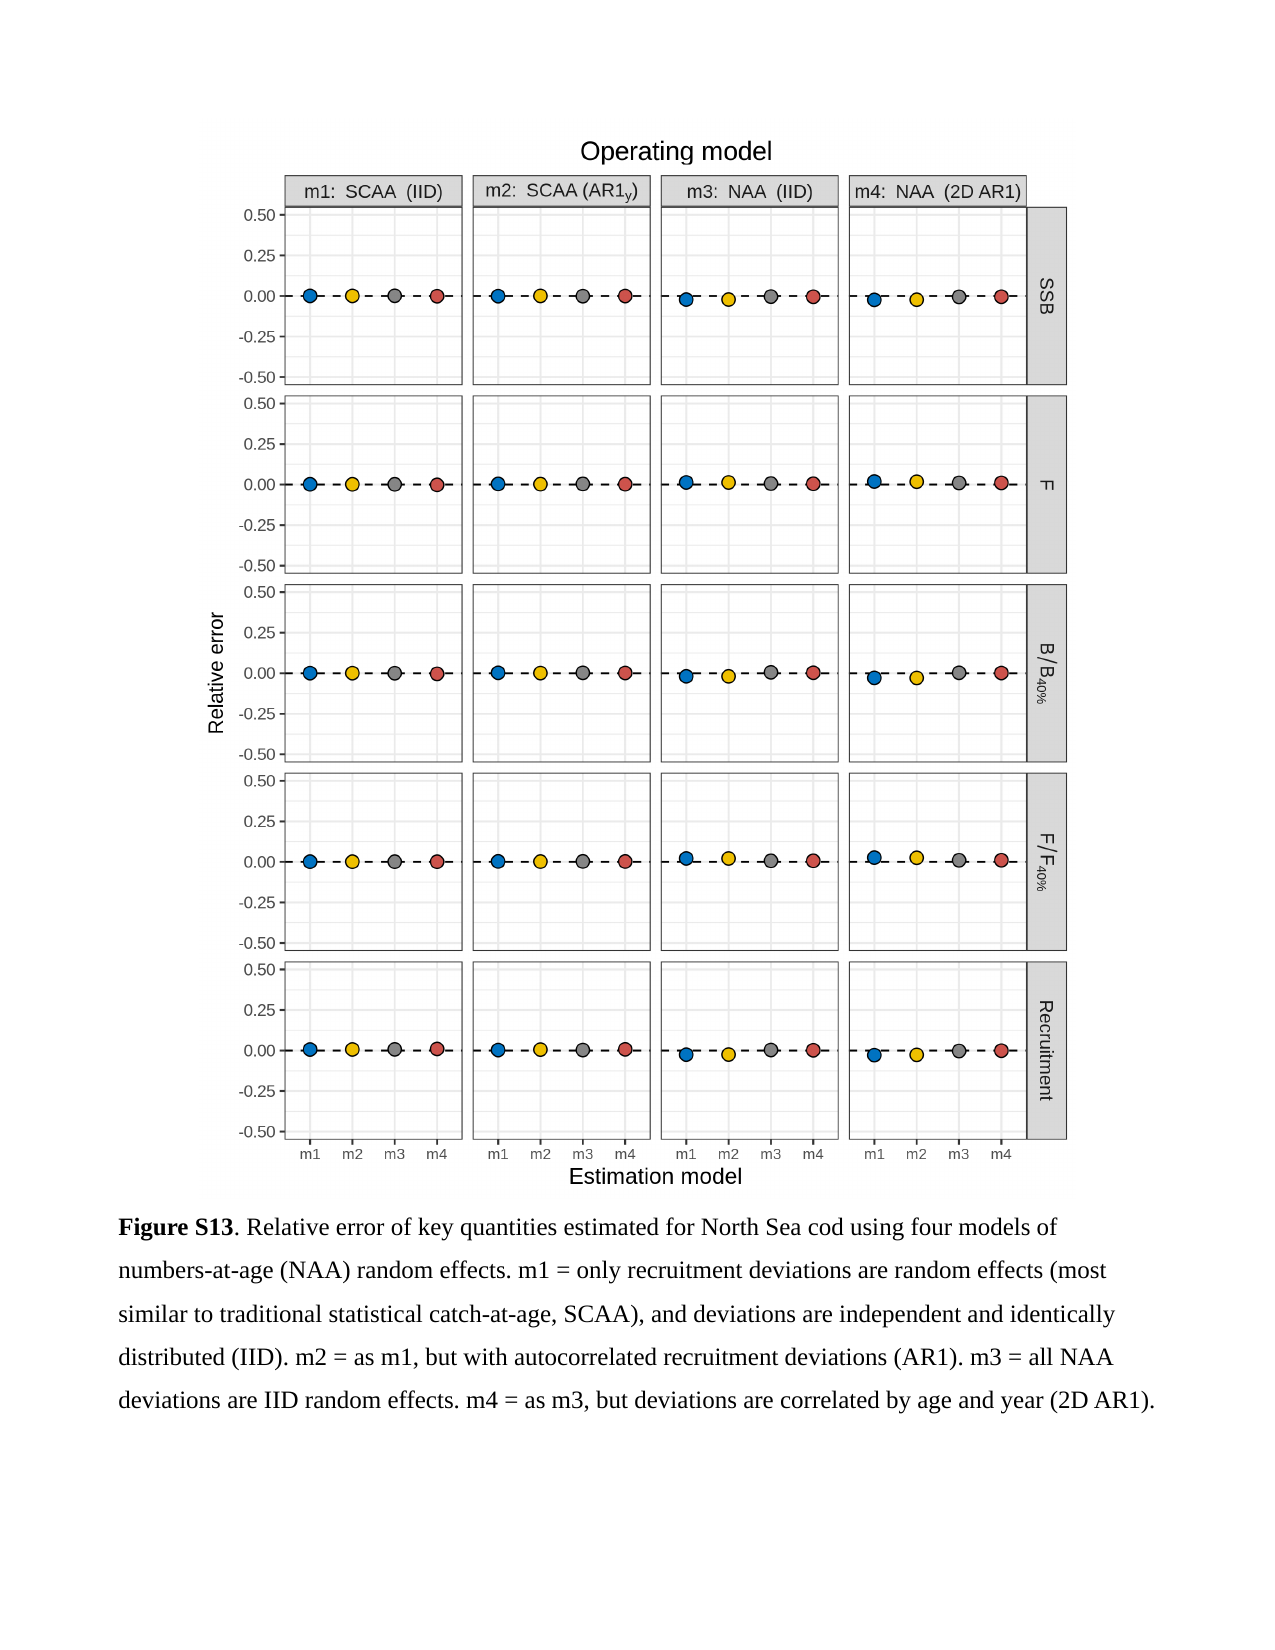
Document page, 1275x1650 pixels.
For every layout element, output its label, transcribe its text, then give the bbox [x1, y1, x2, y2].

text Figure S13. Relative error of key quantities estimated for North Sea cod using four models of numbers-at-age (NAA) random effects. m1 = only recruitment deviations are random effects (most similar to traditional statistical catch-at-age, SCAA), and deviations are independent and identically distributed (IID). m2 = as m1, but with autocorrelated recruitment deviations (AR1). m3 = all NAA deviations are IID random effects. m4 = as m3, but deviations are correlated by age and year (2D AR1). [118, 1212, 1157, 1414]
picture [198, 118, 1077, 1199]
